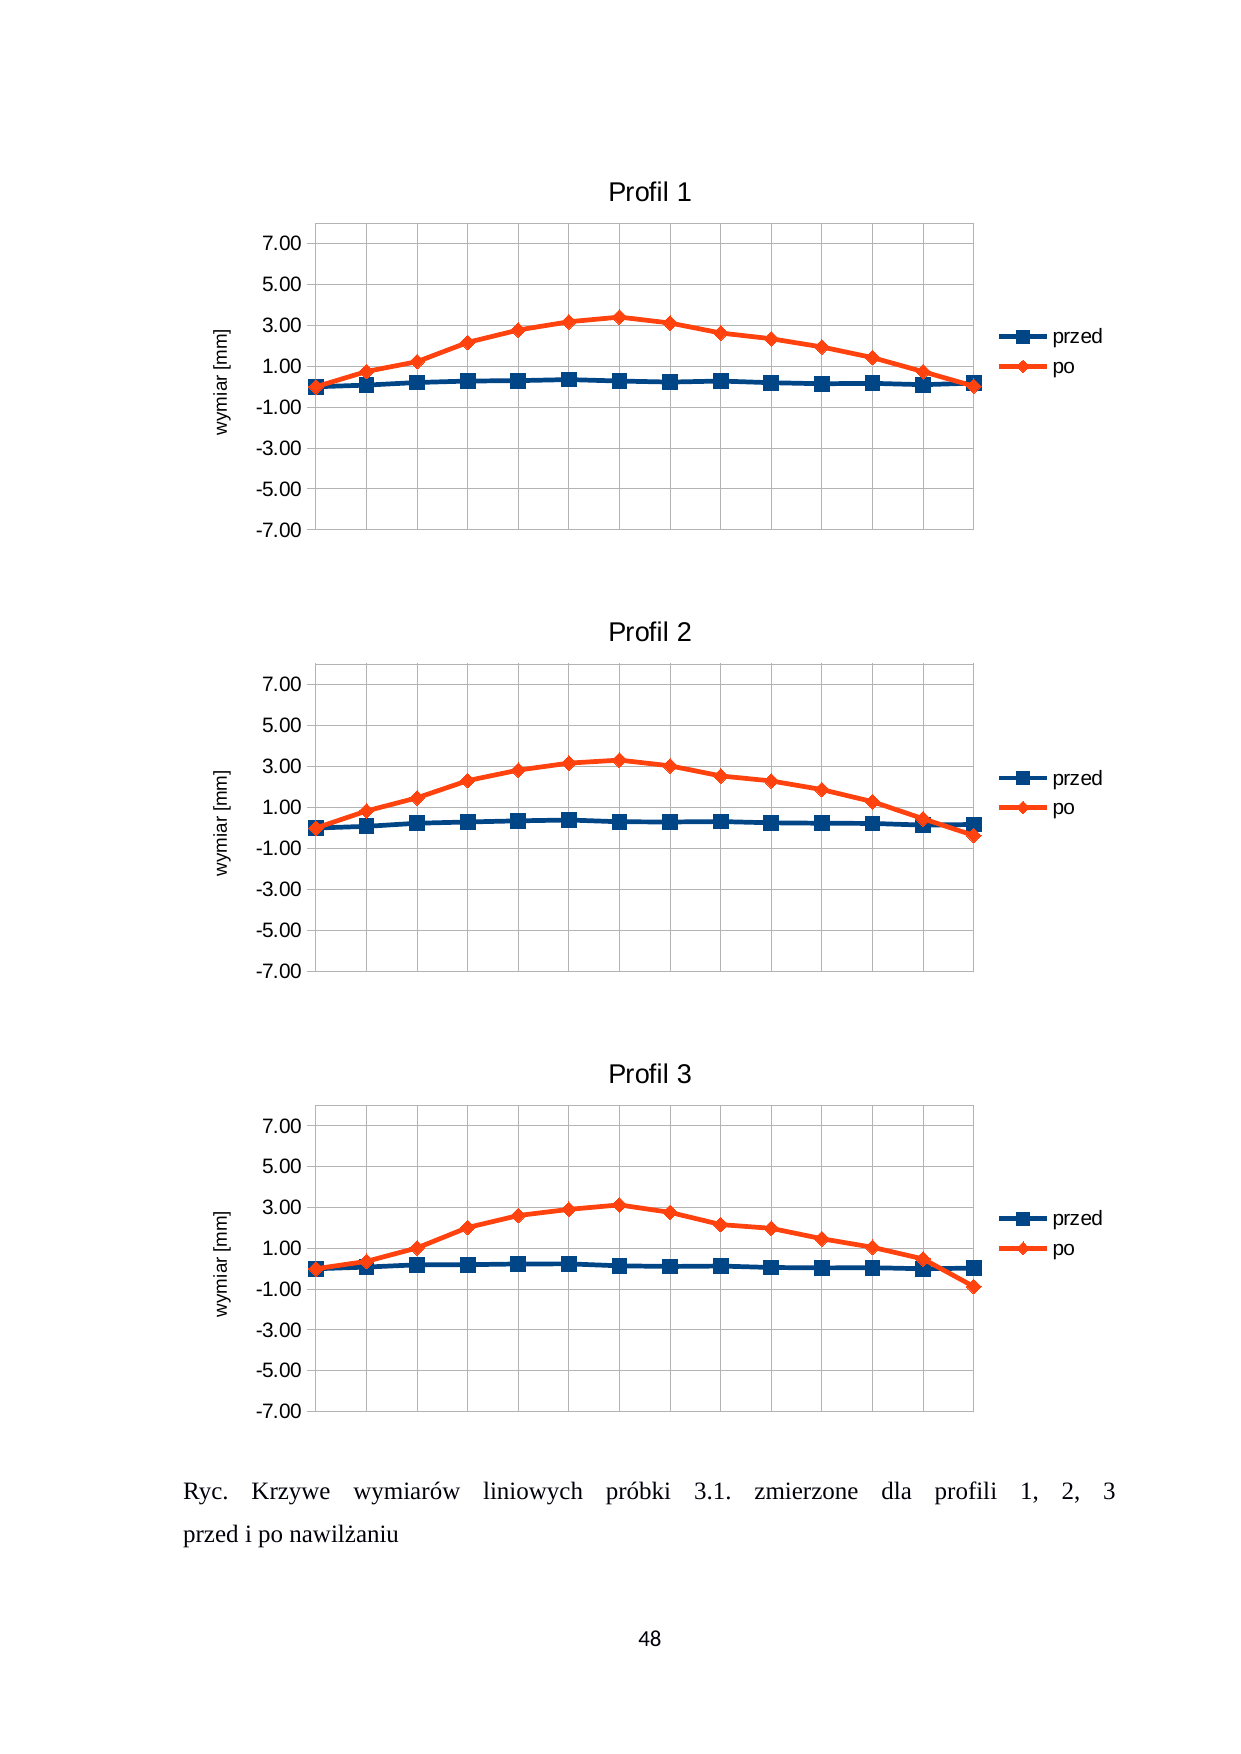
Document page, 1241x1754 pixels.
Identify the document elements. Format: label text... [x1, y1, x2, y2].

table_cell [177, 589, 1122, 594]
table_cell [177, 992, 1122, 1030]
table_cell [177, 1432, 1122, 1470]
table_cell Ryc. Krzywe wymiarów liniowych próbki 3.1. zmierzone dla profili 1, 2, 3 przed i po nawilżaniu [177, 1470, 1122, 1574]
table_header [177, 148, 1122, 153]
table_header [177, 550, 1122, 588]
table_cell [177, 1030, 1122, 1035]
